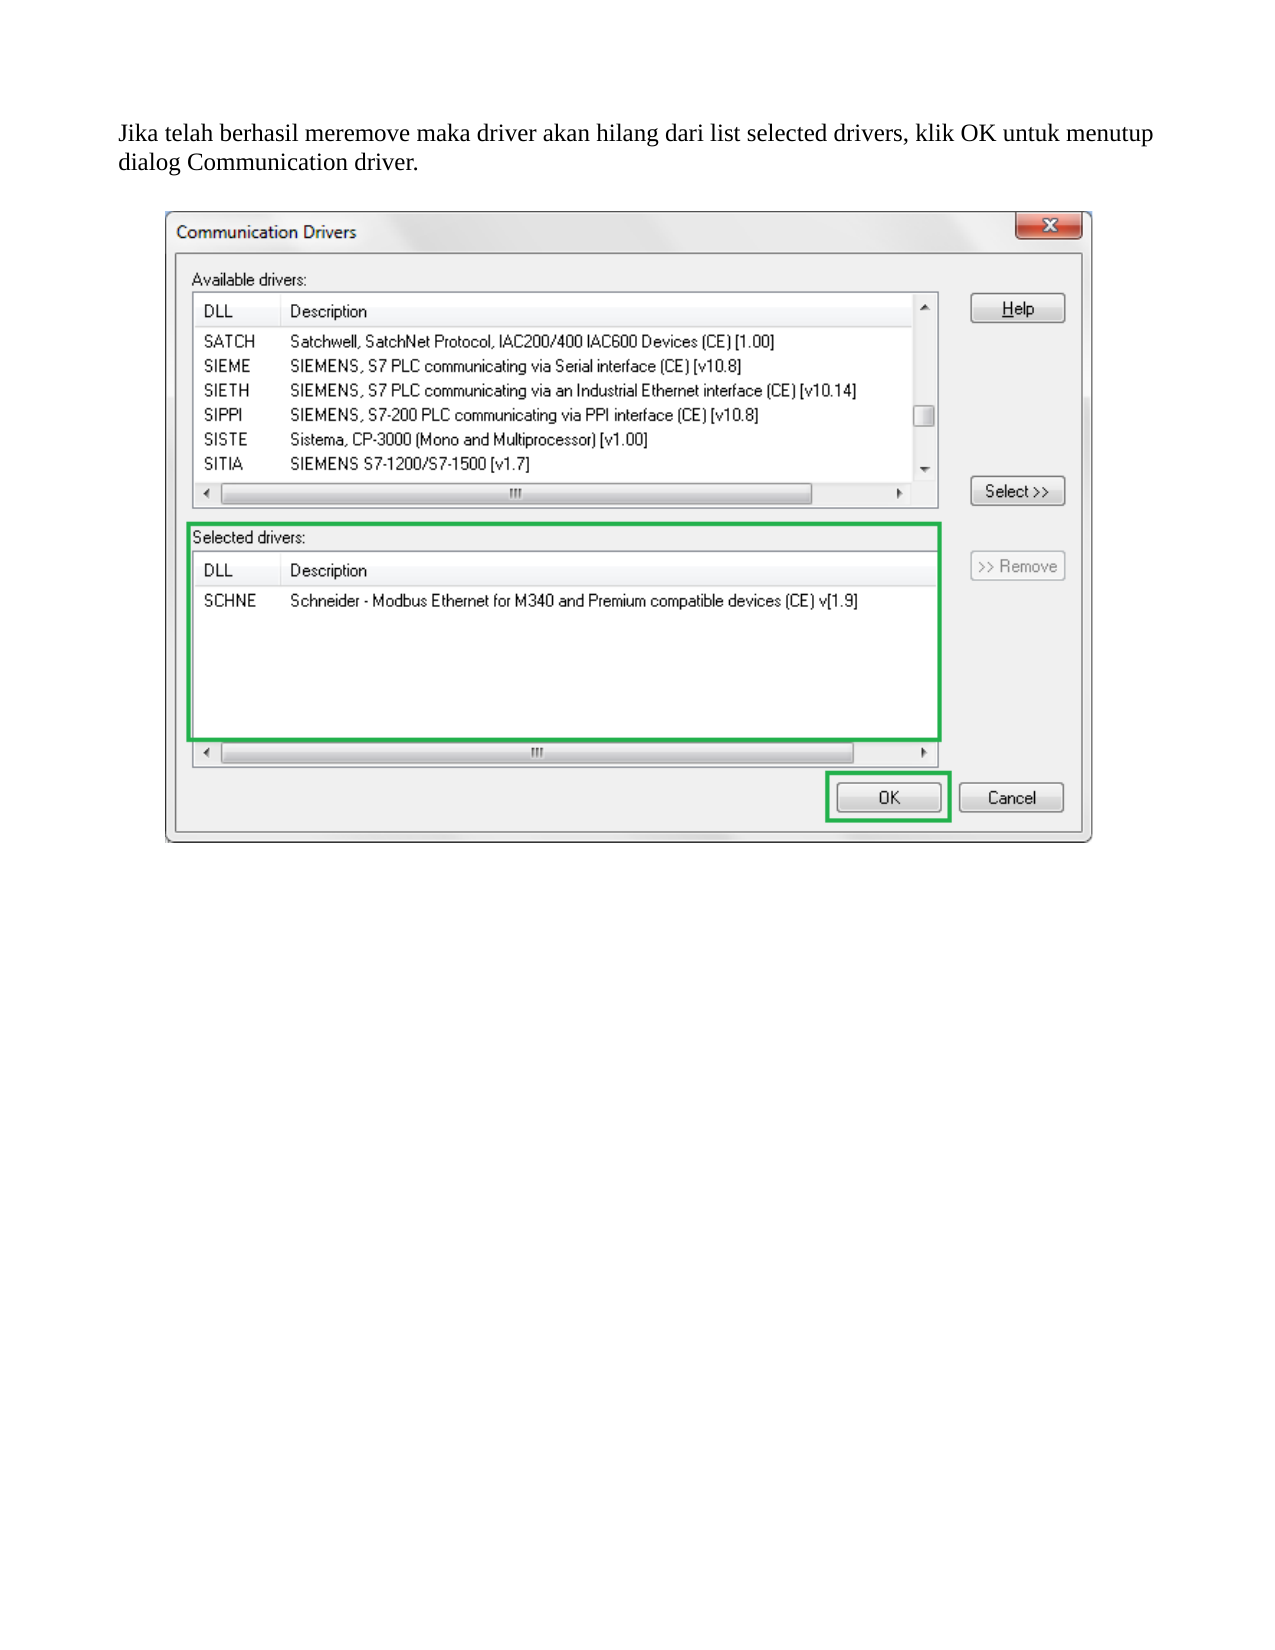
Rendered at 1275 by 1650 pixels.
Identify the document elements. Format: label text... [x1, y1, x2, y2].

picture [165, 211, 1093, 843]
text Jika telah berhasil meremove maka driver akan hilang dari list selected drivers, klik OK untuk menutup dialog Communication driver. [118, 118, 1157, 176]
